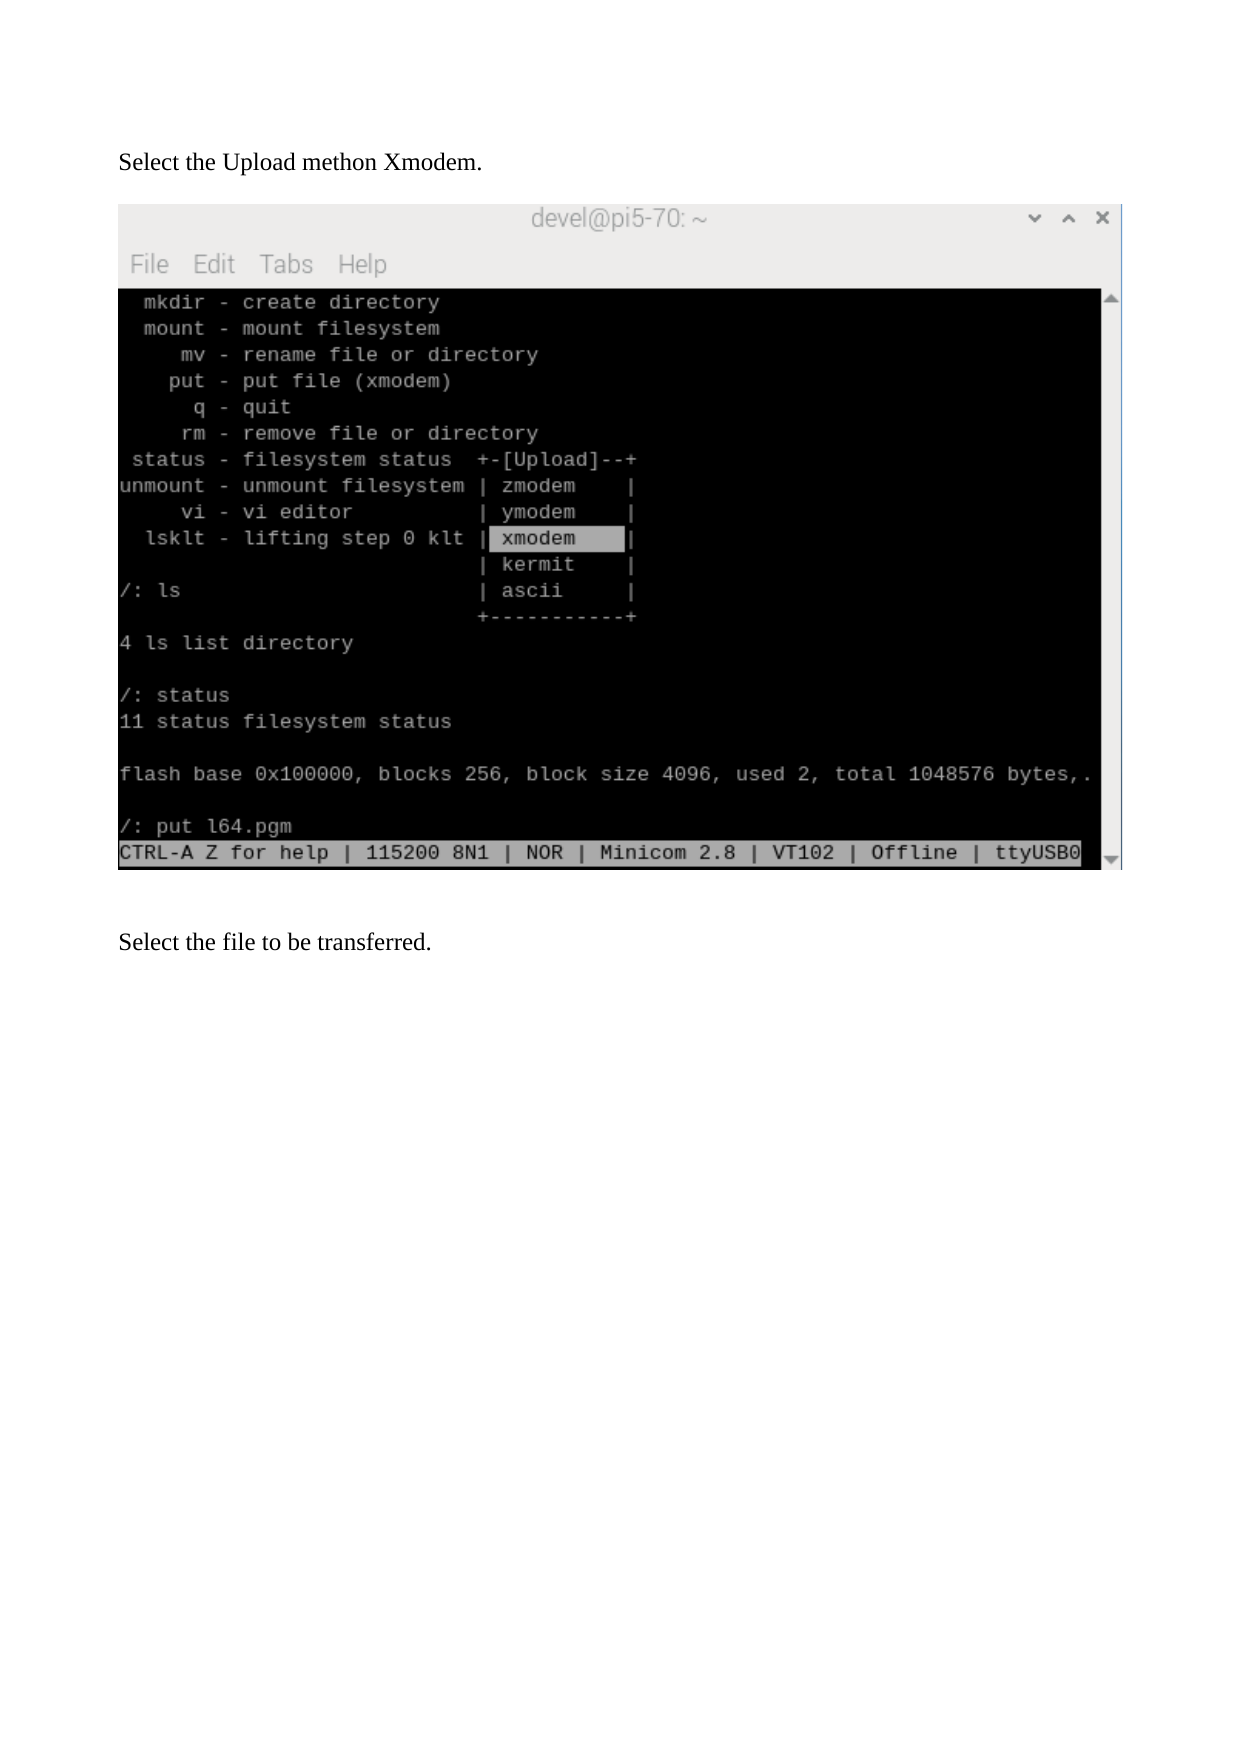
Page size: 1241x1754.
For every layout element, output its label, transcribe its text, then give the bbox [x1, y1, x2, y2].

picture [118, 204, 1123, 870]
text Select the file to be transferred. [118, 927, 1122, 956]
text Select the Upload methon Xmodem. [118, 147, 1122, 176]
